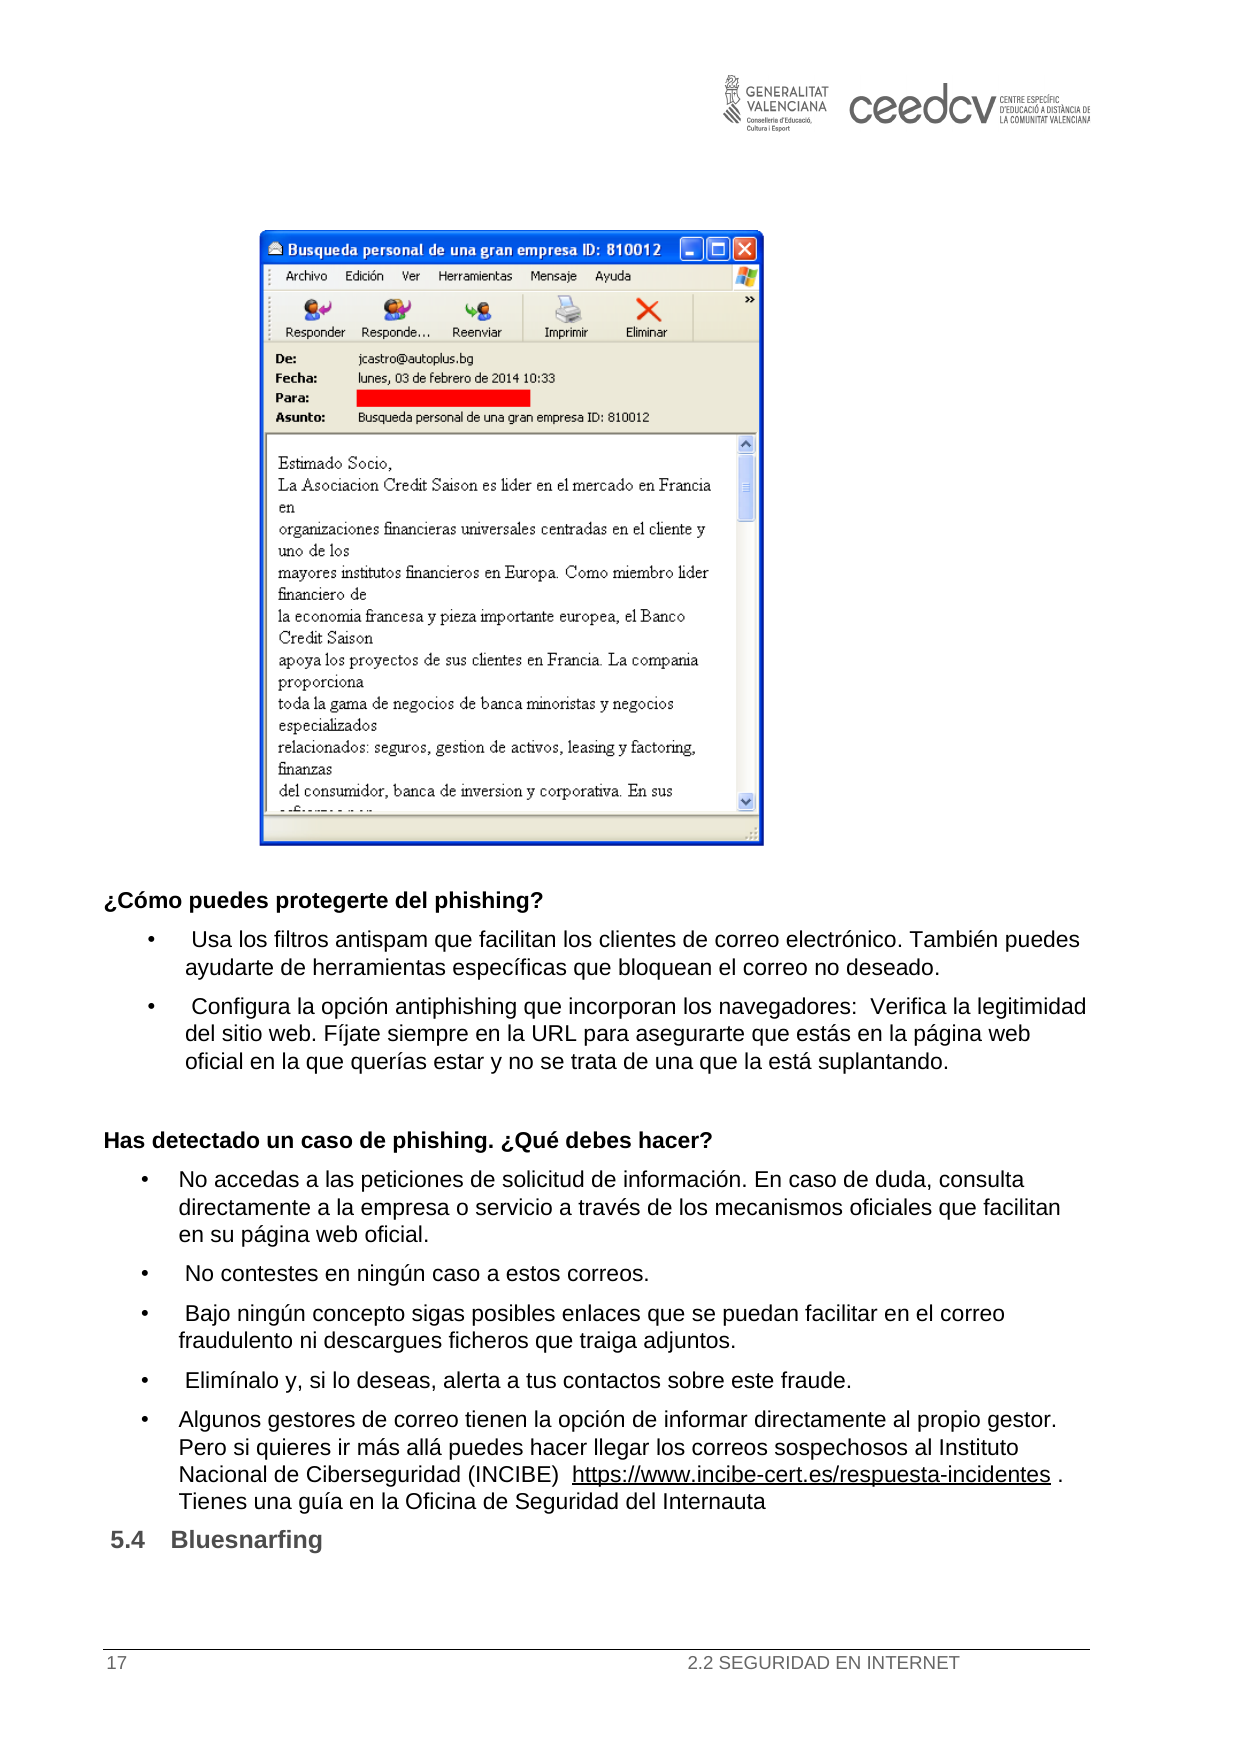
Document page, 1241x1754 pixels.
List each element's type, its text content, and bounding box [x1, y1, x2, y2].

list No accedas a las peticiones de solicitud de información. En caso de duda, consulta directamente a la empresa o servicio a través de los mecanismos oficiales que facilitan en su página web oficial. [141, 1166, 1090, 1248]
list No contestes en ningún caso a estos correos. [141, 1260, 1090, 1287]
picture [259, 230, 765, 847]
text ¿Cómo puedes protegerte del phishing? [103, 887, 1090, 914]
list Algunos gestores de correo tienen la opción de informar directamente al propio gestor. Pero si quieres ir más allá puedes hacer llegar los correos sospechosos al Instituto Nacional de Ciberseguridad (INCIBE) https://www.incibe-cert.es/respuesta-incidentes . Tienes una guía en la Oficina de Seguridad del Internauta [141, 1406, 1090, 1515]
subtitle Bluesnarfing [103, 1527, 1090, 1554]
list Usa los filtros antispam que facilitan los clientes de correo electrónico. También puedes ayudarte de herramientas específicas que bloquean el correo no deseado. [147, 926, 1090, 981]
list Elimínalo y, si lo deseas, alerta a tus contactos sobre este fraude. [141, 1366, 1090, 1394]
picture [723, 75, 1091, 132]
list Configura la opción antiphishing que incorporan los navegadores: Verifica la legitimidad del sitio web. Fíjate siempre en la URL para asegurarte que estás en la página web oficial en la que querías estar y no se trata de una que la está suplantando. [147, 993, 1090, 1074]
list Bajo ningún concepto sigas posibles enlaces que se puedan facilitar en el correo fraudulento ni descargues ficheros que traiga adjuntos. [141, 1300, 1090, 1354]
text Has detectado un caso de phishing. ¿Qué debes hacer? [103, 1127, 1090, 1154]
